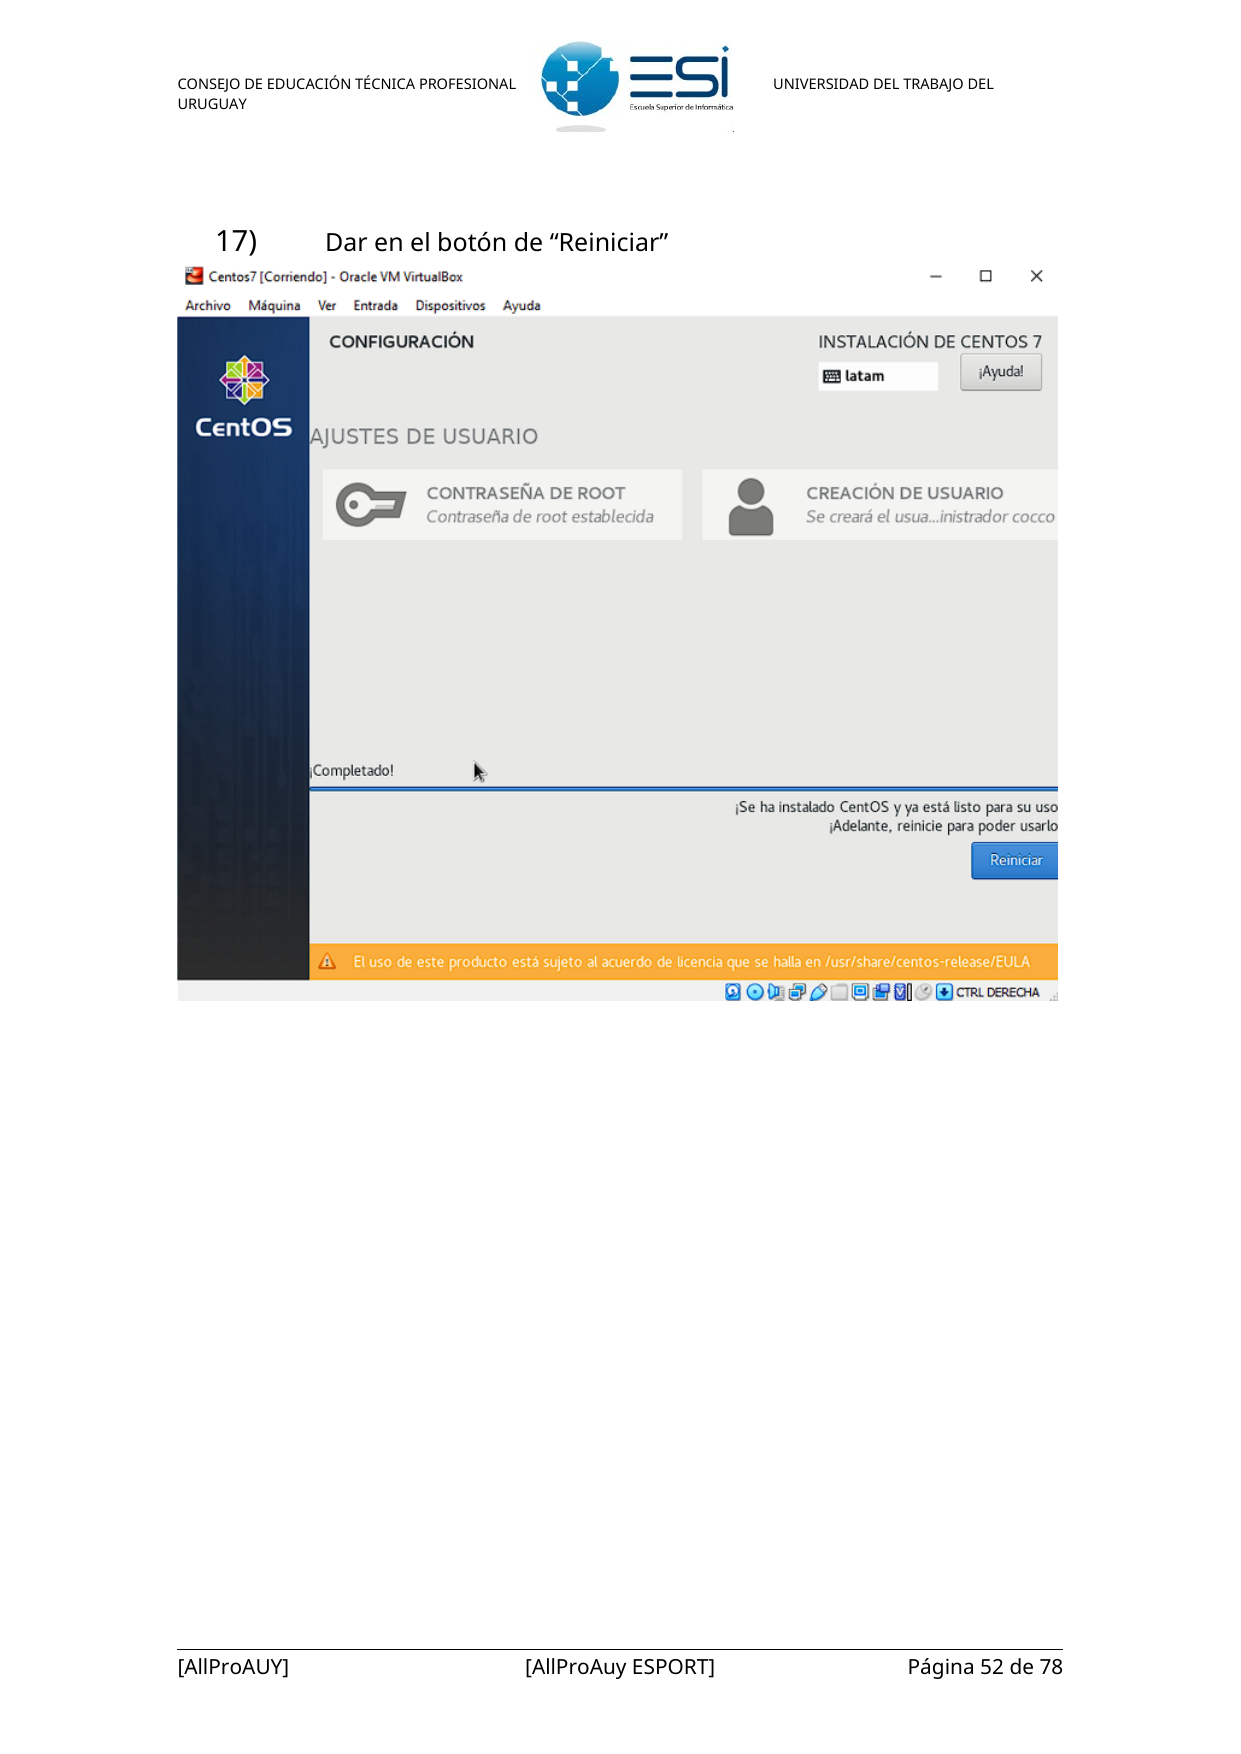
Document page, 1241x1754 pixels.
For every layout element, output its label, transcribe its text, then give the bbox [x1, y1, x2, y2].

picture [177, 262, 1058, 1001]
picture [534, 39, 734, 132]
list Dar en el botón de “Reiniciar” [215, 220, 1063, 259]
